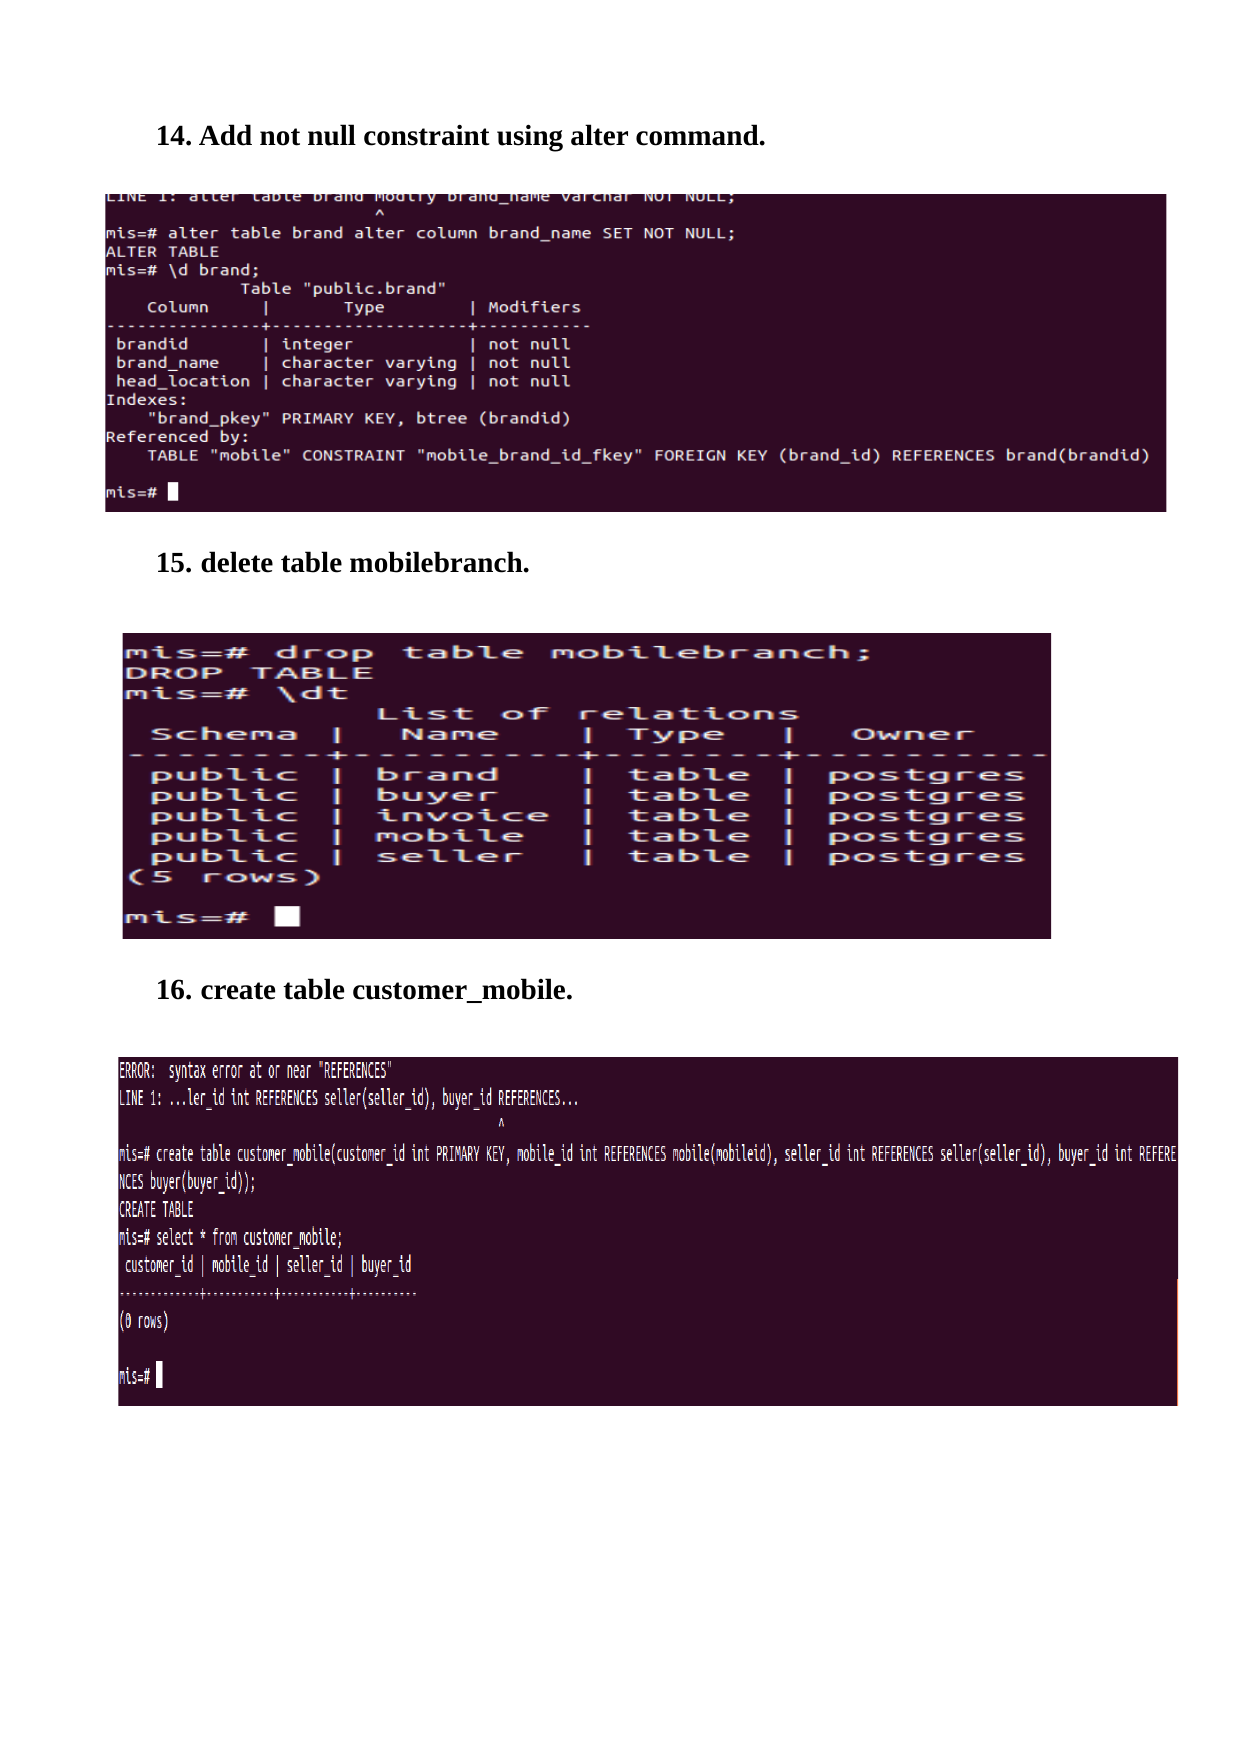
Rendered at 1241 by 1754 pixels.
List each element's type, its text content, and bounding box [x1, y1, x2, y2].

list delete table mobilebranch. [156, 545, 1122, 578]
list create table customer_mobile. [156, 972, 1122, 1006]
list Add not null constraint using alter command. [156, 118, 1122, 152]
